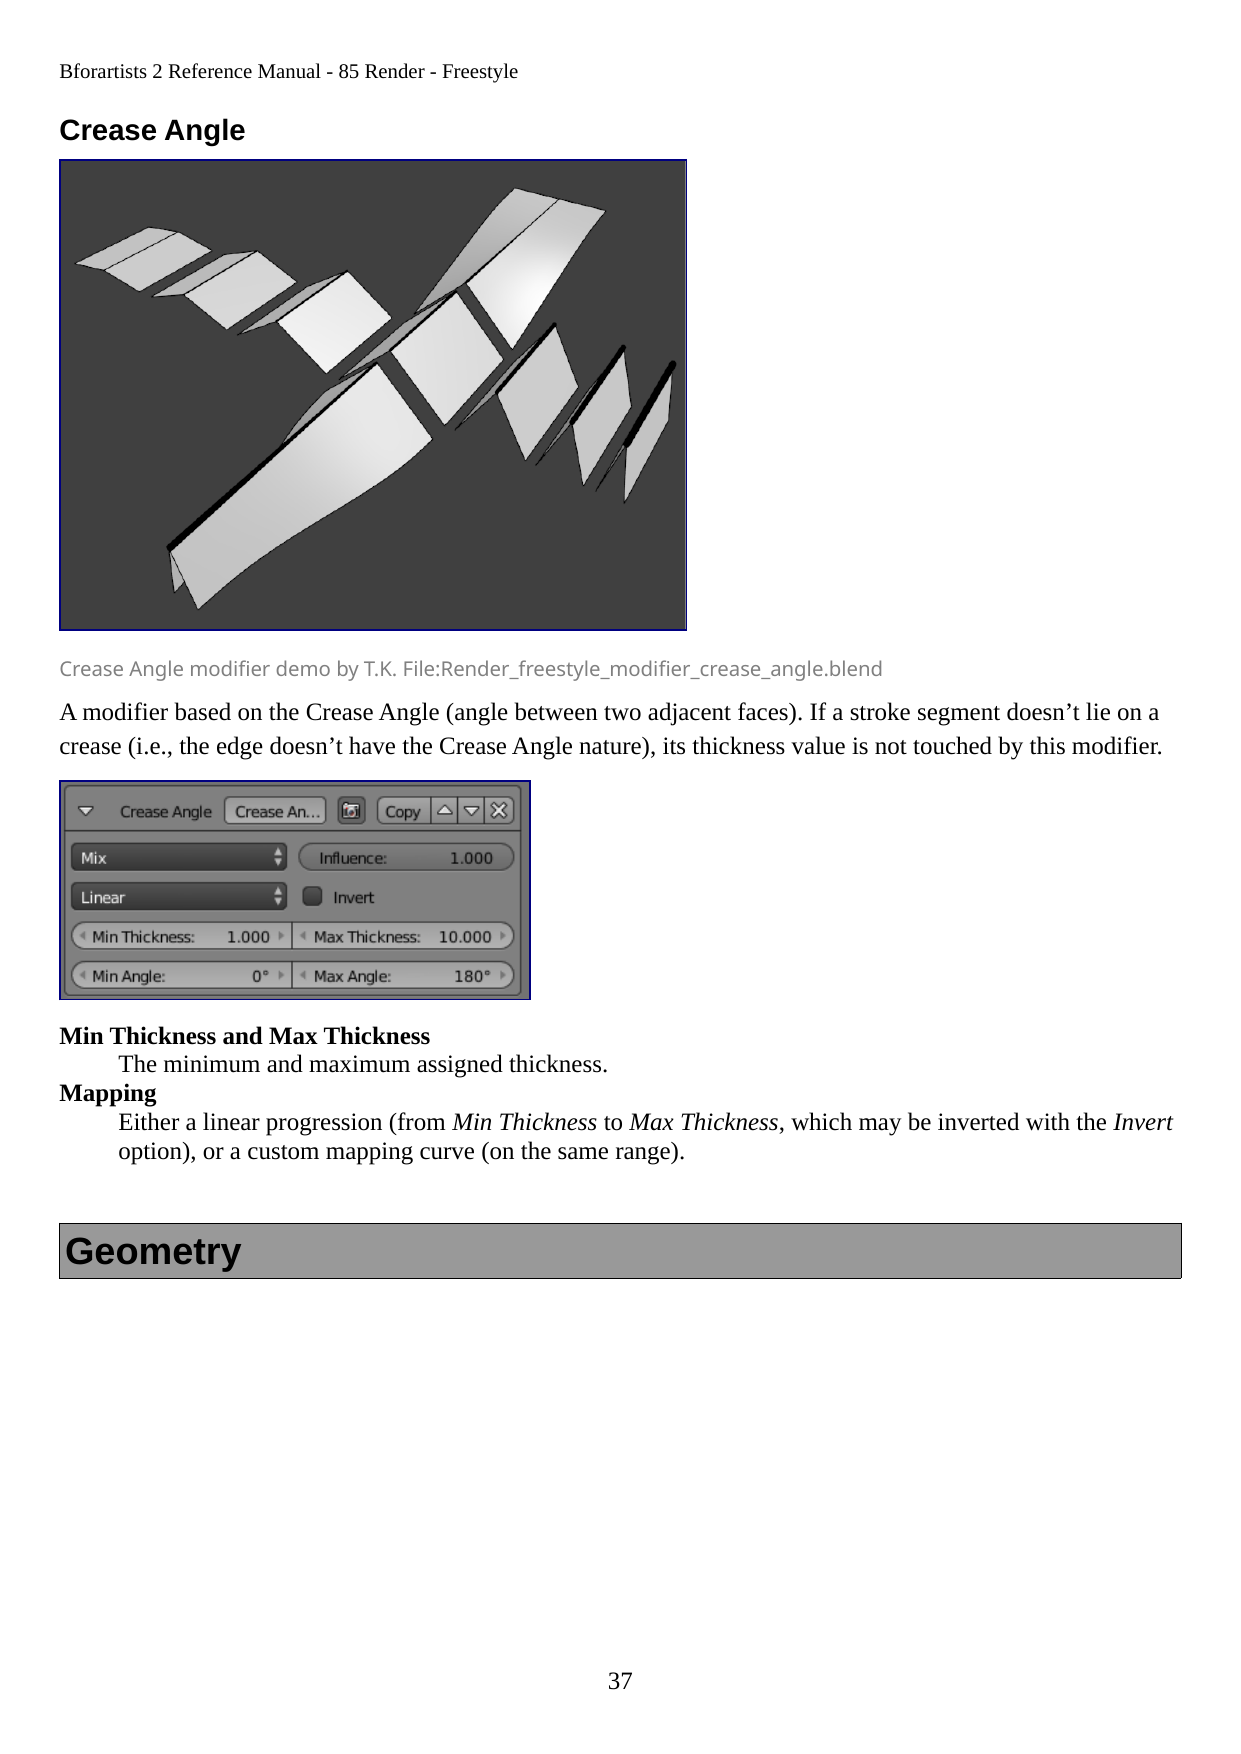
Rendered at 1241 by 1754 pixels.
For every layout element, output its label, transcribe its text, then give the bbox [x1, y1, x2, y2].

subtitle Crease Angle [59, 113, 1181, 146]
text Crease Angle modifier demo by T.K. File:Render_freestyle_modifier_crease_angle.blend [59, 651, 1181, 682]
picture [61, 161, 686, 629]
list Either a linear progression (from Min Thickness to Max Thickness, which may be inverted with the Invert option), or a custom mapping curve (on the same range). [118, 1107, 1181, 1164]
subtitle Min Thickness and Max Thickness [59, 1021, 1181, 1049]
list The minimum and maximum assigned thickness. [118, 1049, 1181, 1078]
table_header Geometry [60, 1224, 1181, 1278]
text A modifier based on the Crease Angle (angle between two adjacent faces). If a stroke segment doesn’t lie on a crease (i.e., the edge doesn’t have the Crease Angle nature), its thickness value is not touched by this modifier. [59, 697, 1181, 760]
subtitle Mapping [59, 1078, 1181, 1107]
picture [61, 782, 529, 999]
